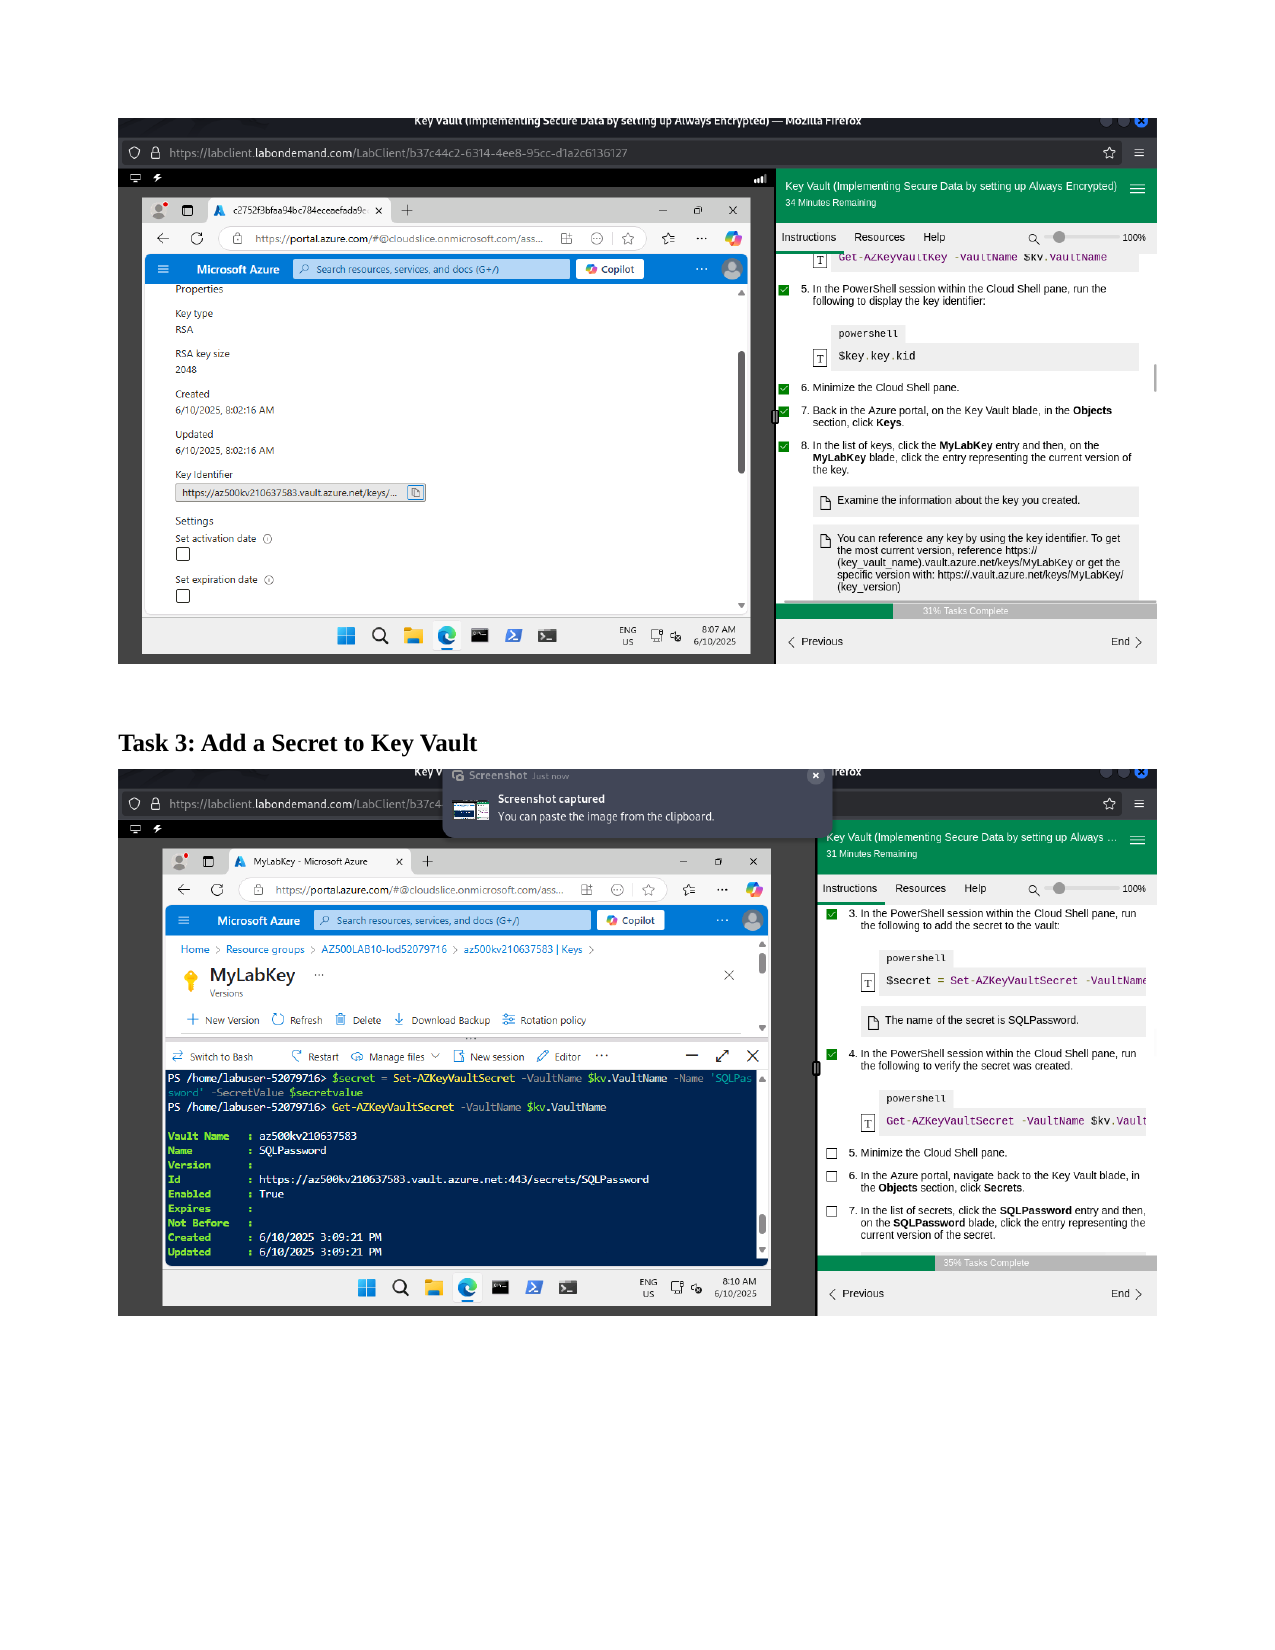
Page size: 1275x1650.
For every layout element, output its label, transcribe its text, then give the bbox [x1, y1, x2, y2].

picture [118, 769, 1157, 1316]
subtitle Task 3: Add a Secret to Key Vault [118, 728, 1157, 757]
picture [118, 118, 1157, 664]
